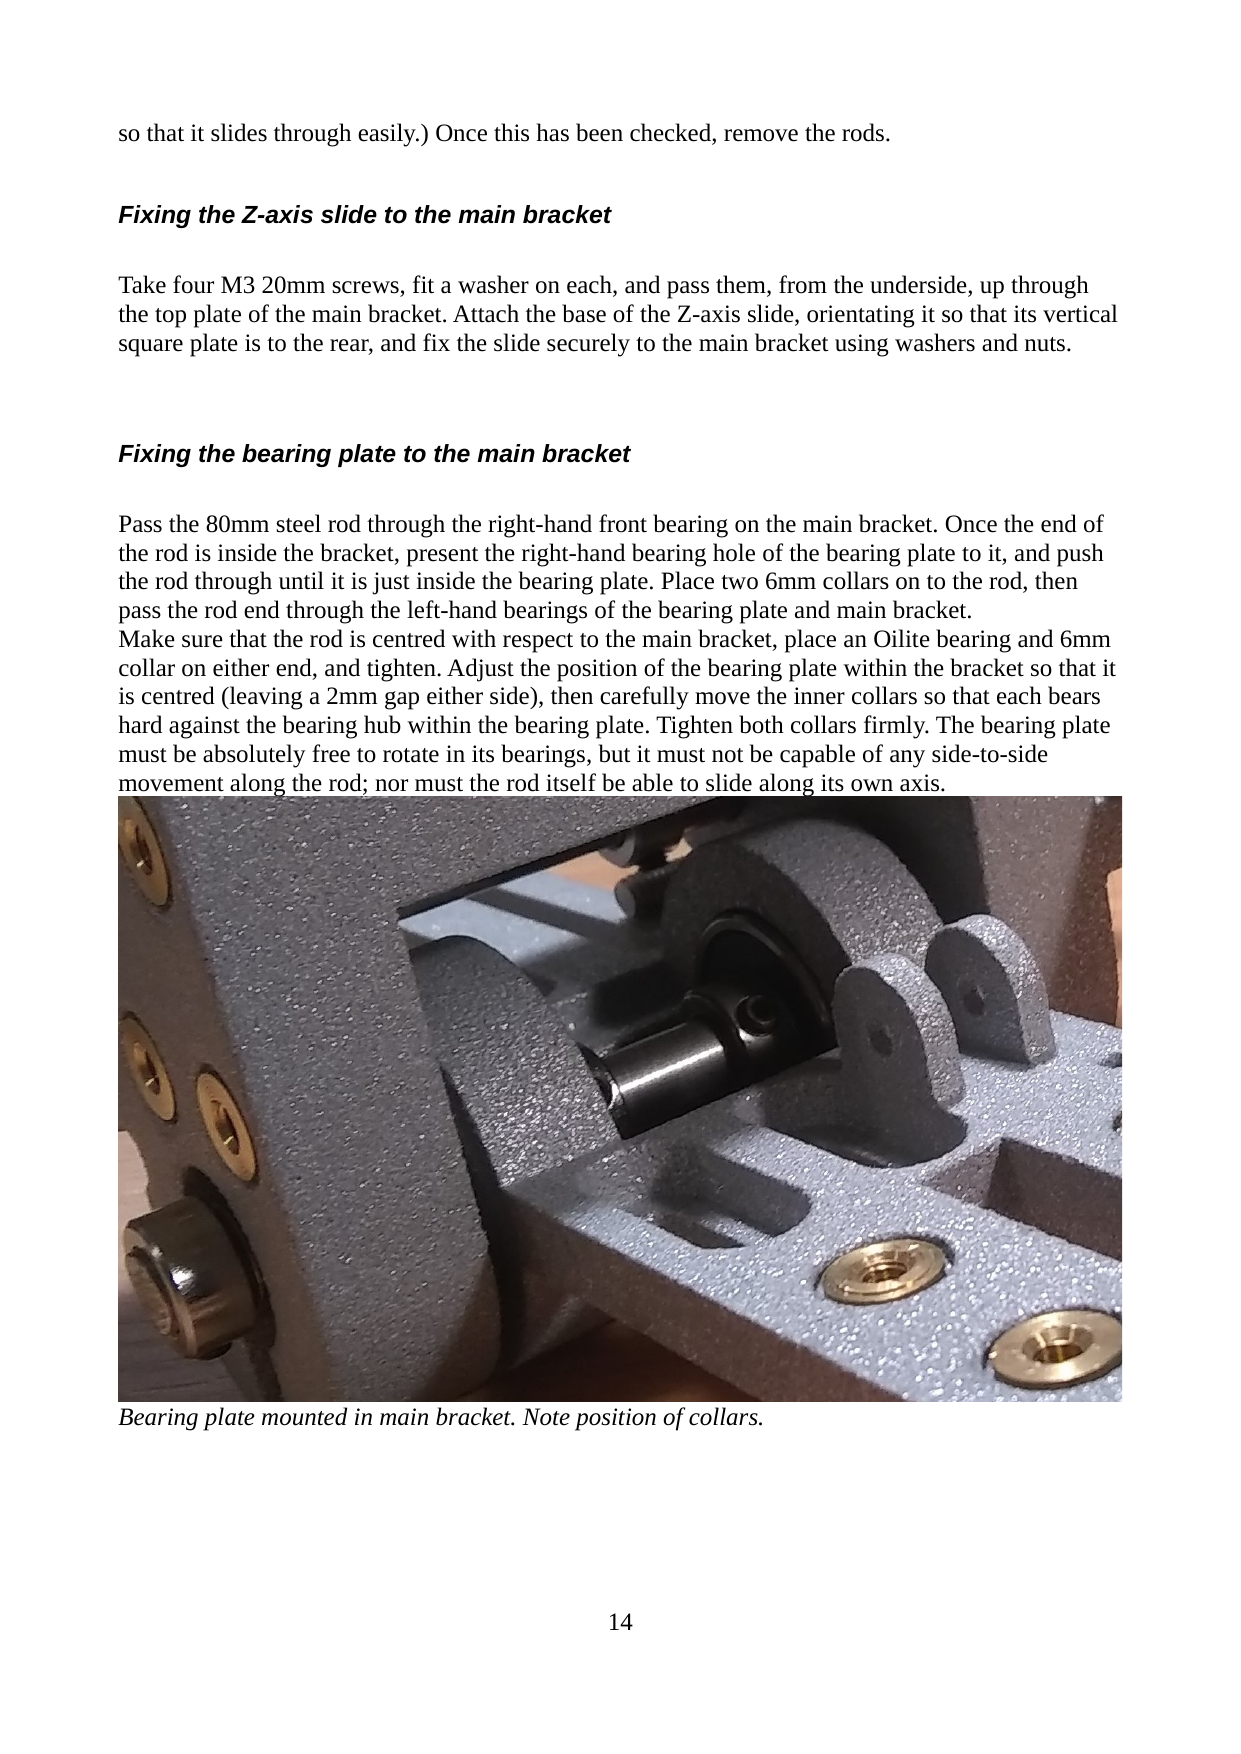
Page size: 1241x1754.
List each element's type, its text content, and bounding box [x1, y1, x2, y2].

picture [118, 796, 1123, 1402]
text Pass the 80mm steel rod through the right-hand front bearing on the main bracket. Once the end of the rod is inside the bracket, present the right-hand bearing hole of the bearing plate to it, and push the rod through until it is just inside the bearing plate. Place two 6mm collars on to the rod, then pass the rod end through the left-hand bearings of the bearing plate and main bracket. [118, 509, 1122, 624]
text so that it slides through easily.) Once this has been checked, remove the rods. [118, 118, 1122, 147]
text Bearing plate mounted in main bracket. Note position of collars. [118, 1402, 1122, 1430]
text Make sure that the rod is centred with respect to the main bracket, place an Oilite bearing and 6mm collar on either end, and tighten. Adjust the position of the bearing plate within the bracket so that it is centred (leaving a 2mm gap either side), then carefully move the inner collars so that each bears hard against the bearing hub within the bearing plate. Tighten both collars firmly. The bearing plate must be absolutely free to rotate in its bearings, but it must not be capable of any side-to-side movement along the rod; nor must the rod itself be able to slide along its own axis. [118, 624, 1122, 796]
text Take four M3 20mm screws, fit a washer on each, and pass them, from the underside, up through the top plate of the main bracket. Attach the base of the Z-axis slide, orientating it so that its vertical square plate is to the rear, and fix the slide securely to the main bracket using washers and nuts. [118, 270, 1122, 357]
subtitle Fixing the Z-axis slide to the main bracket [118, 201, 1122, 229]
subtitle Fixing the bearing plate to the main bracket [118, 439, 1122, 468]
